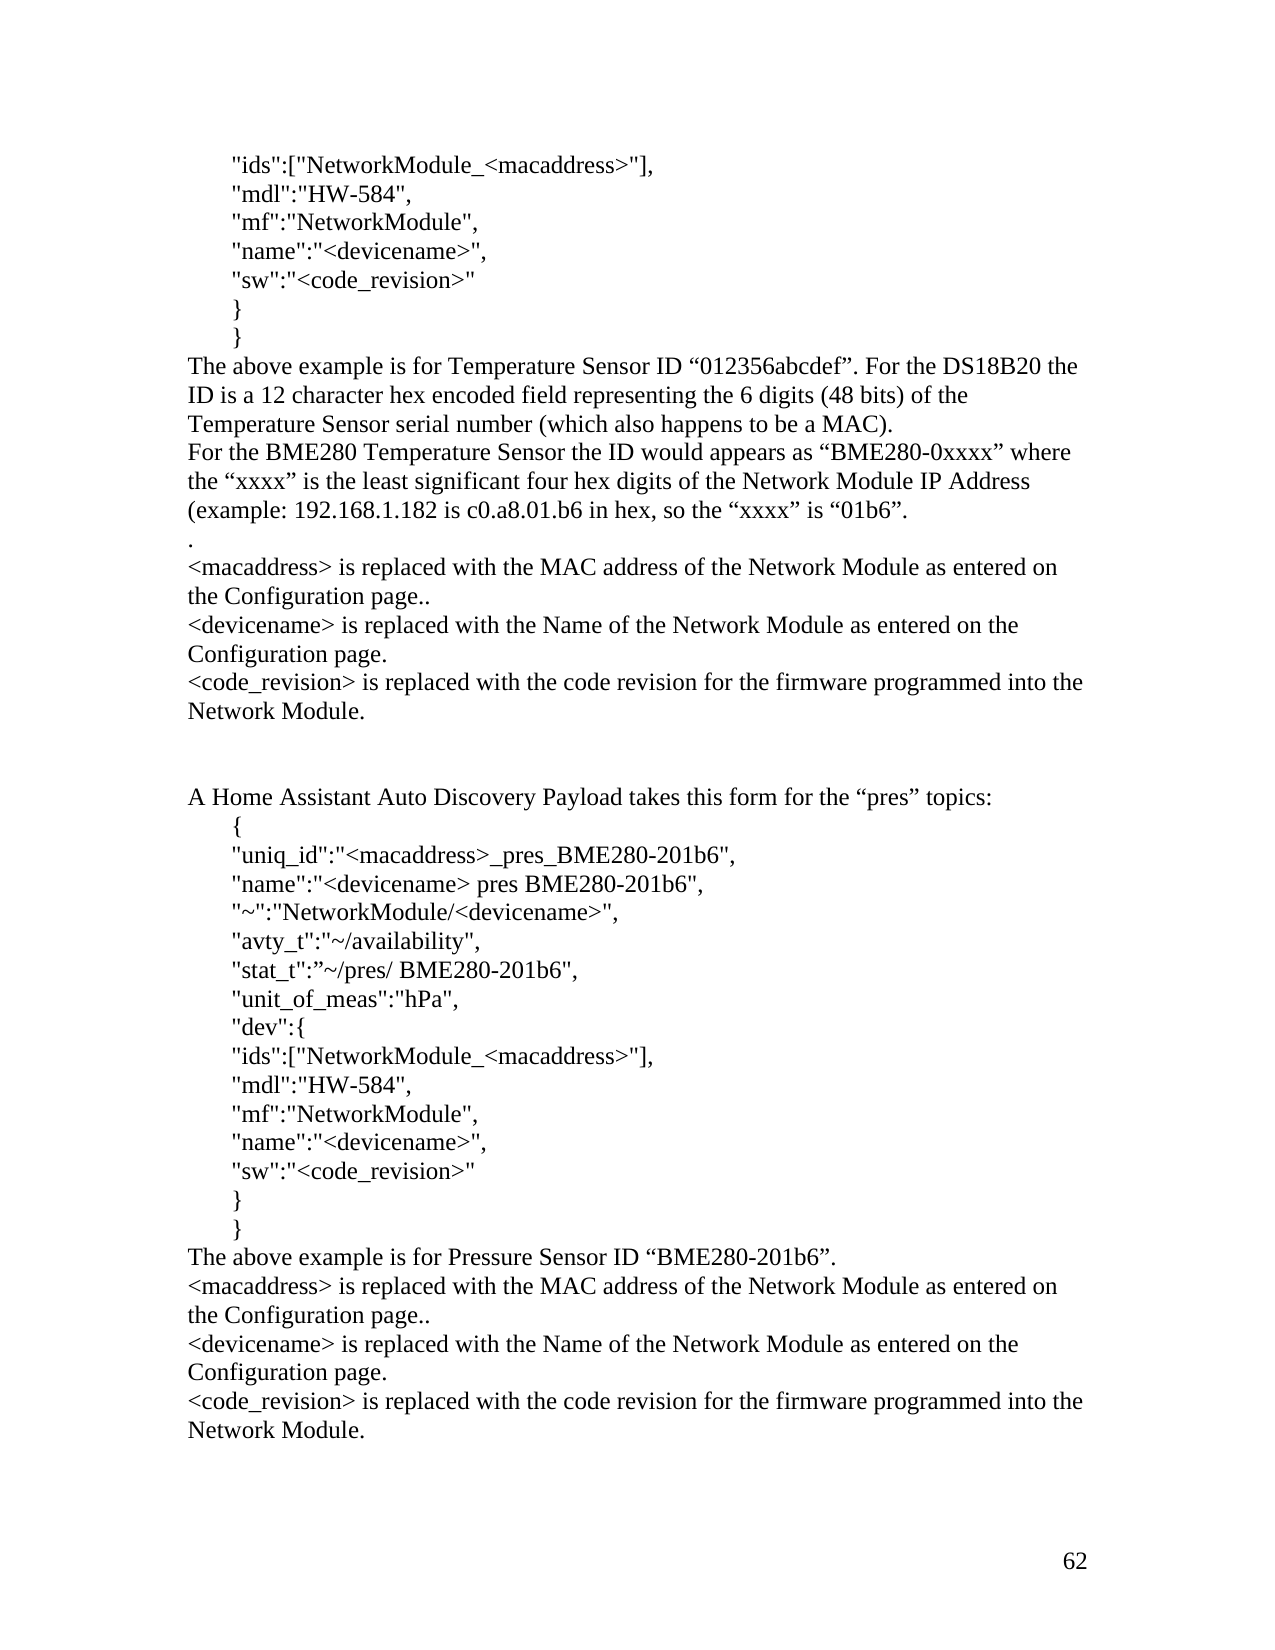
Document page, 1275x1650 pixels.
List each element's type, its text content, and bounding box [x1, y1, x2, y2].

text <code_revision> is replaced with the code revision for the firmware programmed into the Network Module. [187, 667, 1087, 725]
text <macaddress> is replaced with the MAC address of the Network Module as entered on the Configuration page.. [187, 1271, 1087, 1329]
text "ids":["NetworkModule_<macaddress>"], [187, 1041, 1087, 1070]
text <code_revision> is replaced with the code revision for the firmware programmed into the Network Module. [187, 1386, 1087, 1444]
text The above example is for Pressure Sensor ID “BME280-201b6”. [187, 1242, 1087, 1271]
text { [187, 811, 1087, 840]
text "name":"<devicename>", [187, 236, 1087, 265]
text } [187, 294, 1087, 322]
text "uniq_id":"<macaddress>_pres_BME280-201b6", [187, 840, 1087, 869]
text "mf":"NetworkModule", [187, 1099, 1087, 1127]
text "avty_t":"~/availability", [187, 926, 1087, 955]
text "~":"NetworkModule/<devicename>", [187, 897, 1087, 926]
text } [187, 1185, 1087, 1214]
text "ids":["NetworkModule_<macaddress>"], [187, 150, 1087, 179]
text "name":"<devicename>", [187, 1127, 1087, 1156]
text } [187, 1214, 1087, 1242]
text <macaddress> is replaced with the MAC address of the Network Module as entered on the Configuration page.. [187, 552, 1087, 610]
text } [187, 322, 1087, 351]
text . [187, 524, 1087, 552]
text "name":"<devicename> pres BME280-201b6", [187, 869, 1087, 897]
text "mf":"NetworkModule", [187, 207, 1087, 236]
text <devicename> is replaced with the Name of the Network Module as entered on the Configuration page. [187, 1329, 1087, 1386]
text "sw":"<code_revision>" [187, 1156, 1087, 1185]
text A Home Assistant Auto Discovery Payload takes this form for the “pres” topics: [187, 782, 1087, 811]
text "sw":"<code_revision>" [187, 265, 1087, 294]
text "mdl":"HW-584", [187, 1070, 1087, 1099]
text The above example is for Temperature Sensor ID “012356abcdef”. For the DS18B20 the ID is a 12 character hex encoded field representing the 6 digits (48 bits) of the Temperature Sensor serial number (which also happens to be a MAC). [187, 351, 1087, 437]
text "dev":{ [187, 1012, 1087, 1041]
text "unit_of_meas":"hPa", [187, 984, 1087, 1012]
text "stat_t":”~/pres/ BME280-201b6", [187, 955, 1087, 984]
text <devicename> is replaced with the Name of the Network Module as entered on the Configuration page. [187, 610, 1087, 667]
text For the BME280 Temperature Sensor the ID would appears as “BME280-0xxxx” where the “xxxx” is the least significant four hex digits of the Network Module IP Address (example: 192.168.1.182 is c0.a8.01.b6 in hex, so the “xxxx” is “01b6”. [187, 437, 1087, 524]
text "mdl":"HW-584", [187, 179, 1087, 207]
